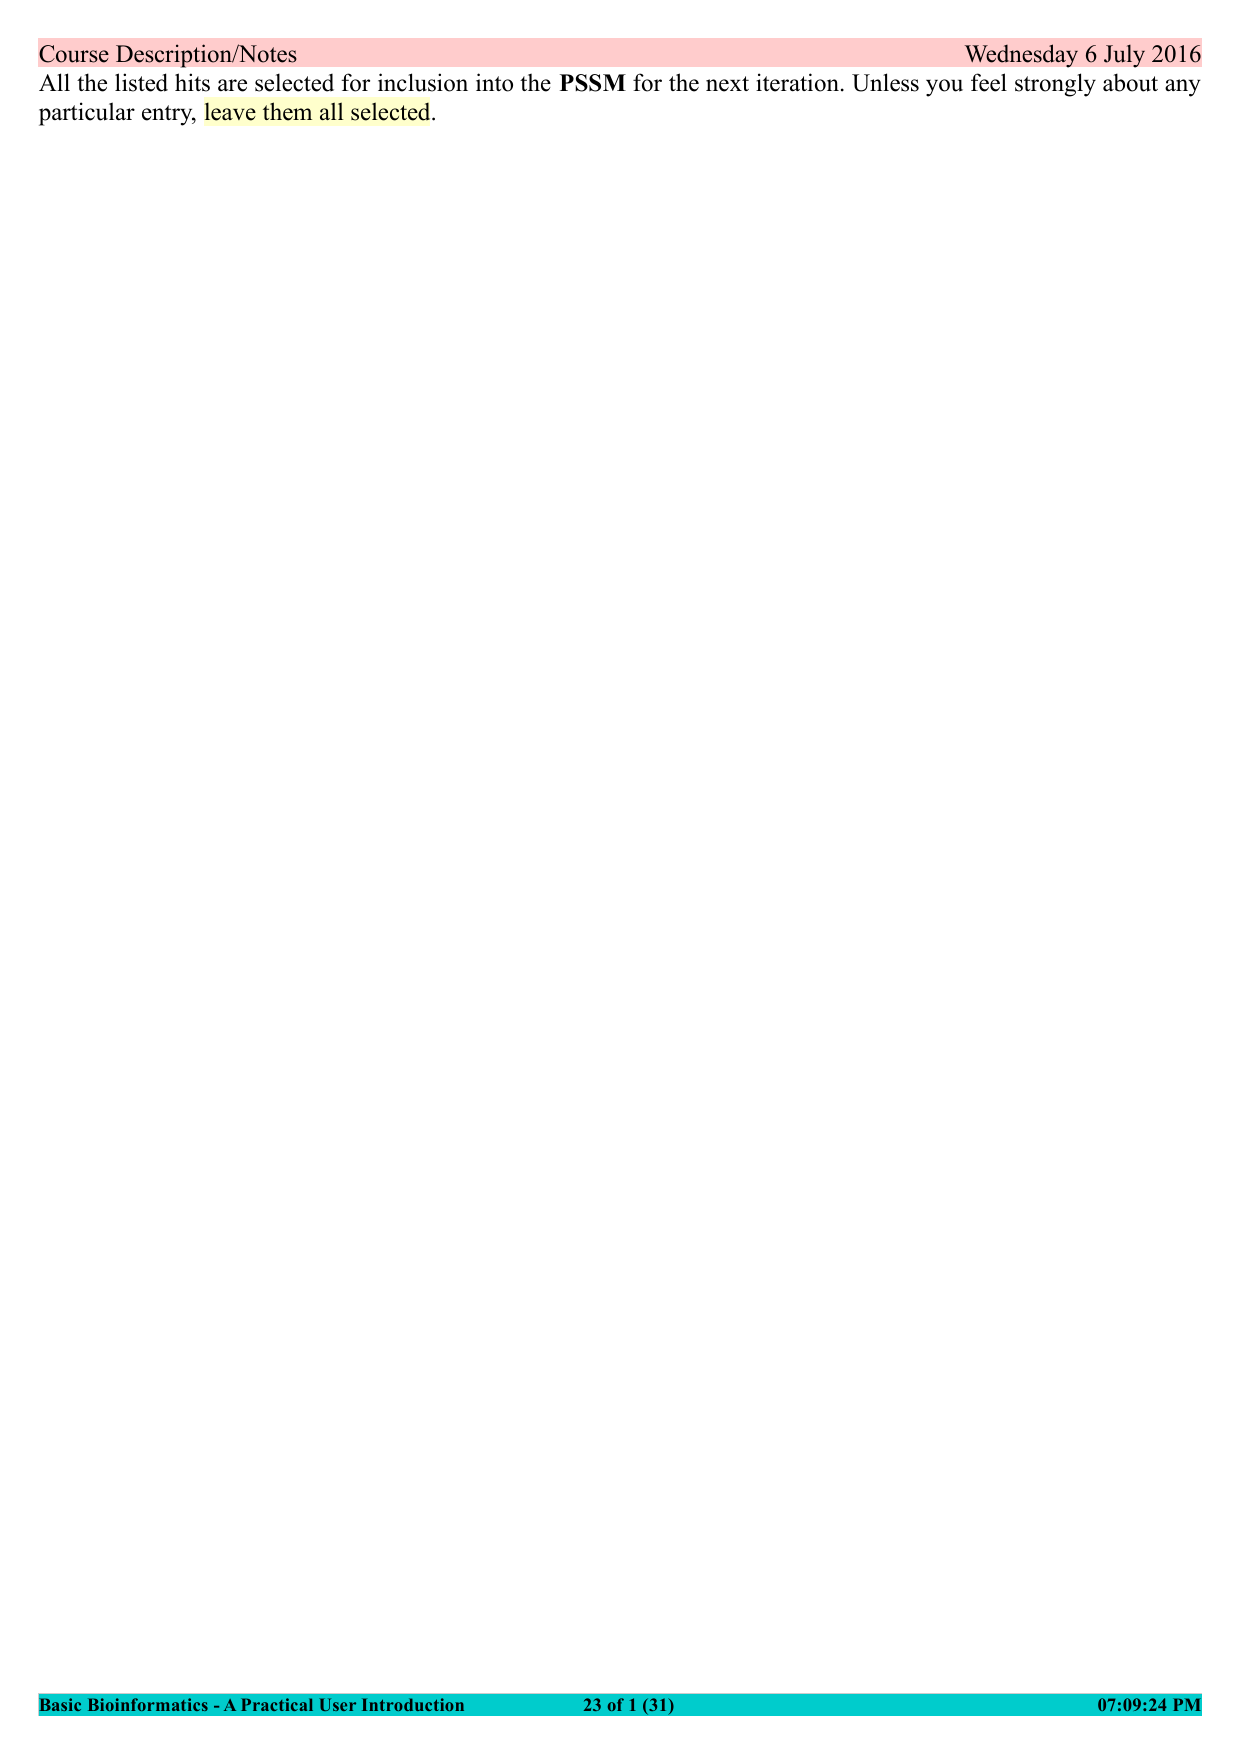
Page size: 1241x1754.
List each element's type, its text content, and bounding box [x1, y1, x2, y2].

text All the listed hits are selected for inclusion into the PSSM for the next iteration. Unless you feel strongly about any particular entry, leave them all selected. [38, 67, 1202, 126]
